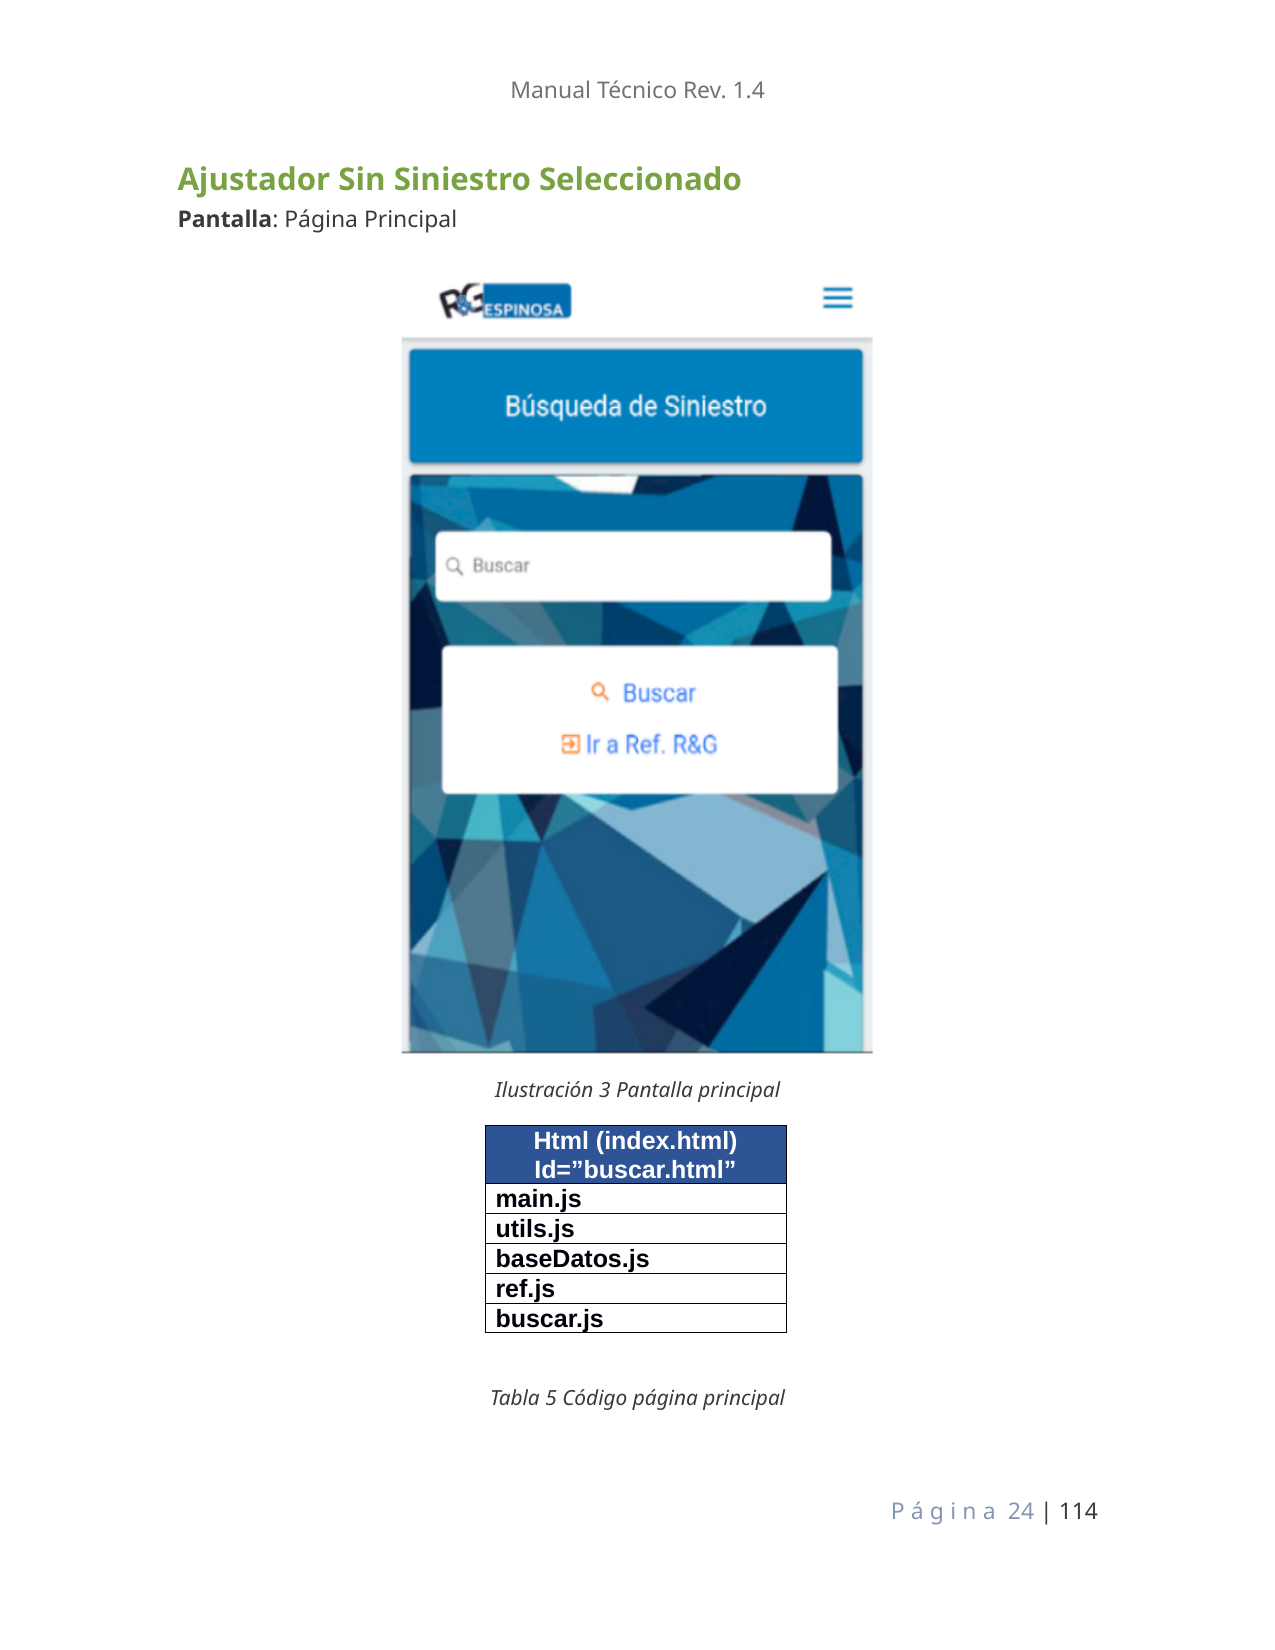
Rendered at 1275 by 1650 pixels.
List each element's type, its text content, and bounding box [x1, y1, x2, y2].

text Pantalla: Página Principal [177, 203, 1098, 234]
text Tabla 5 Código página principal [177, 1383, 1098, 1411]
picture [401, 253, 873, 1057]
table_cell utils.js [486, 1214, 786, 1243]
table_header Html (index.html) Id=”buscar.html” [486, 1126, 786, 1183]
text Ilustración 3 Pantalla principal [177, 1076, 1098, 1104]
table_cell buscar.js [486, 1304, 786, 1332]
table_cell main.js [486, 1184, 786, 1213]
table_cell baseDatos.js [486, 1244, 786, 1273]
table_cell ref.js [486, 1274, 786, 1302]
subtitle Ajustador Sin Siniestro Seleccionado [177, 157, 1098, 199]
